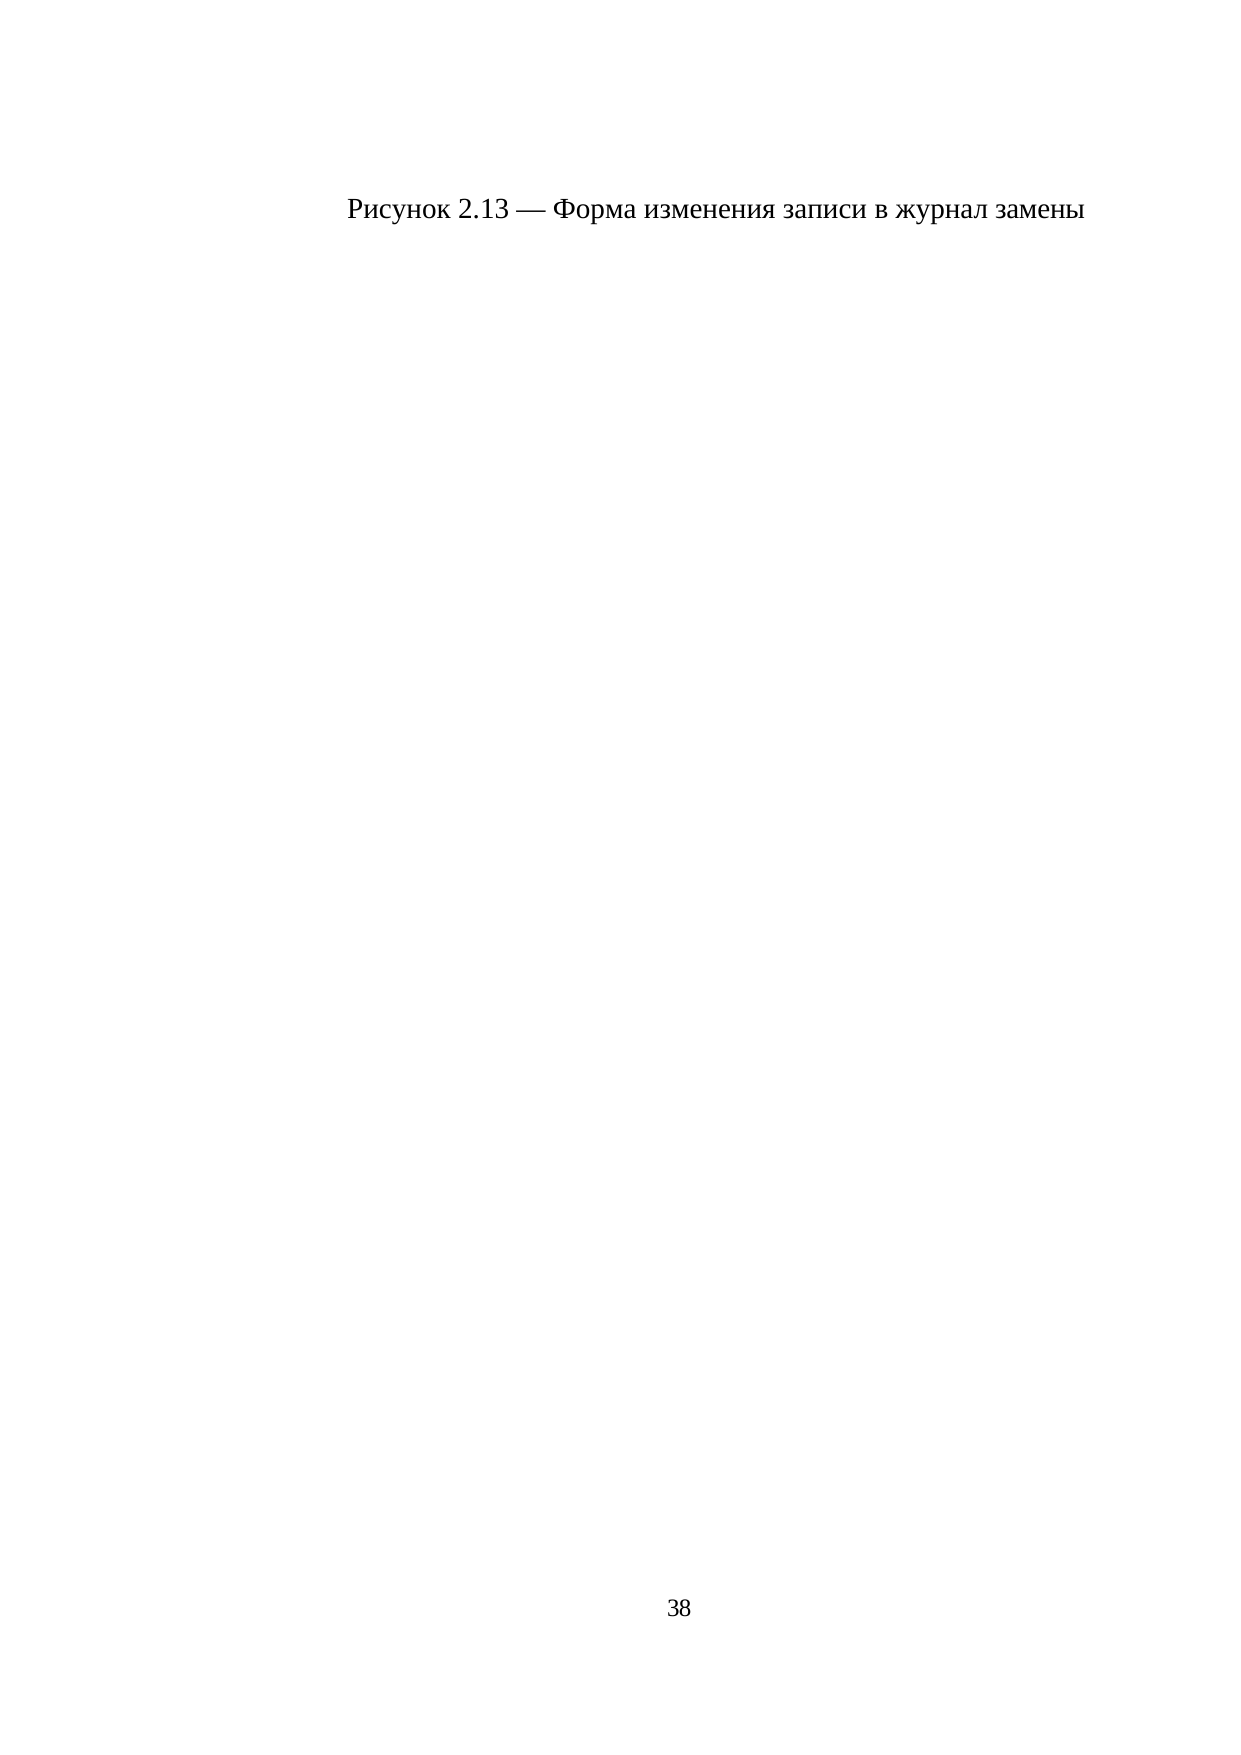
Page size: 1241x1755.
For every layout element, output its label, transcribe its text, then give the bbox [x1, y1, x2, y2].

text Рисунок 2.13 — Форма изменения записи в журнал замены [347, 192, 1241, 225]
